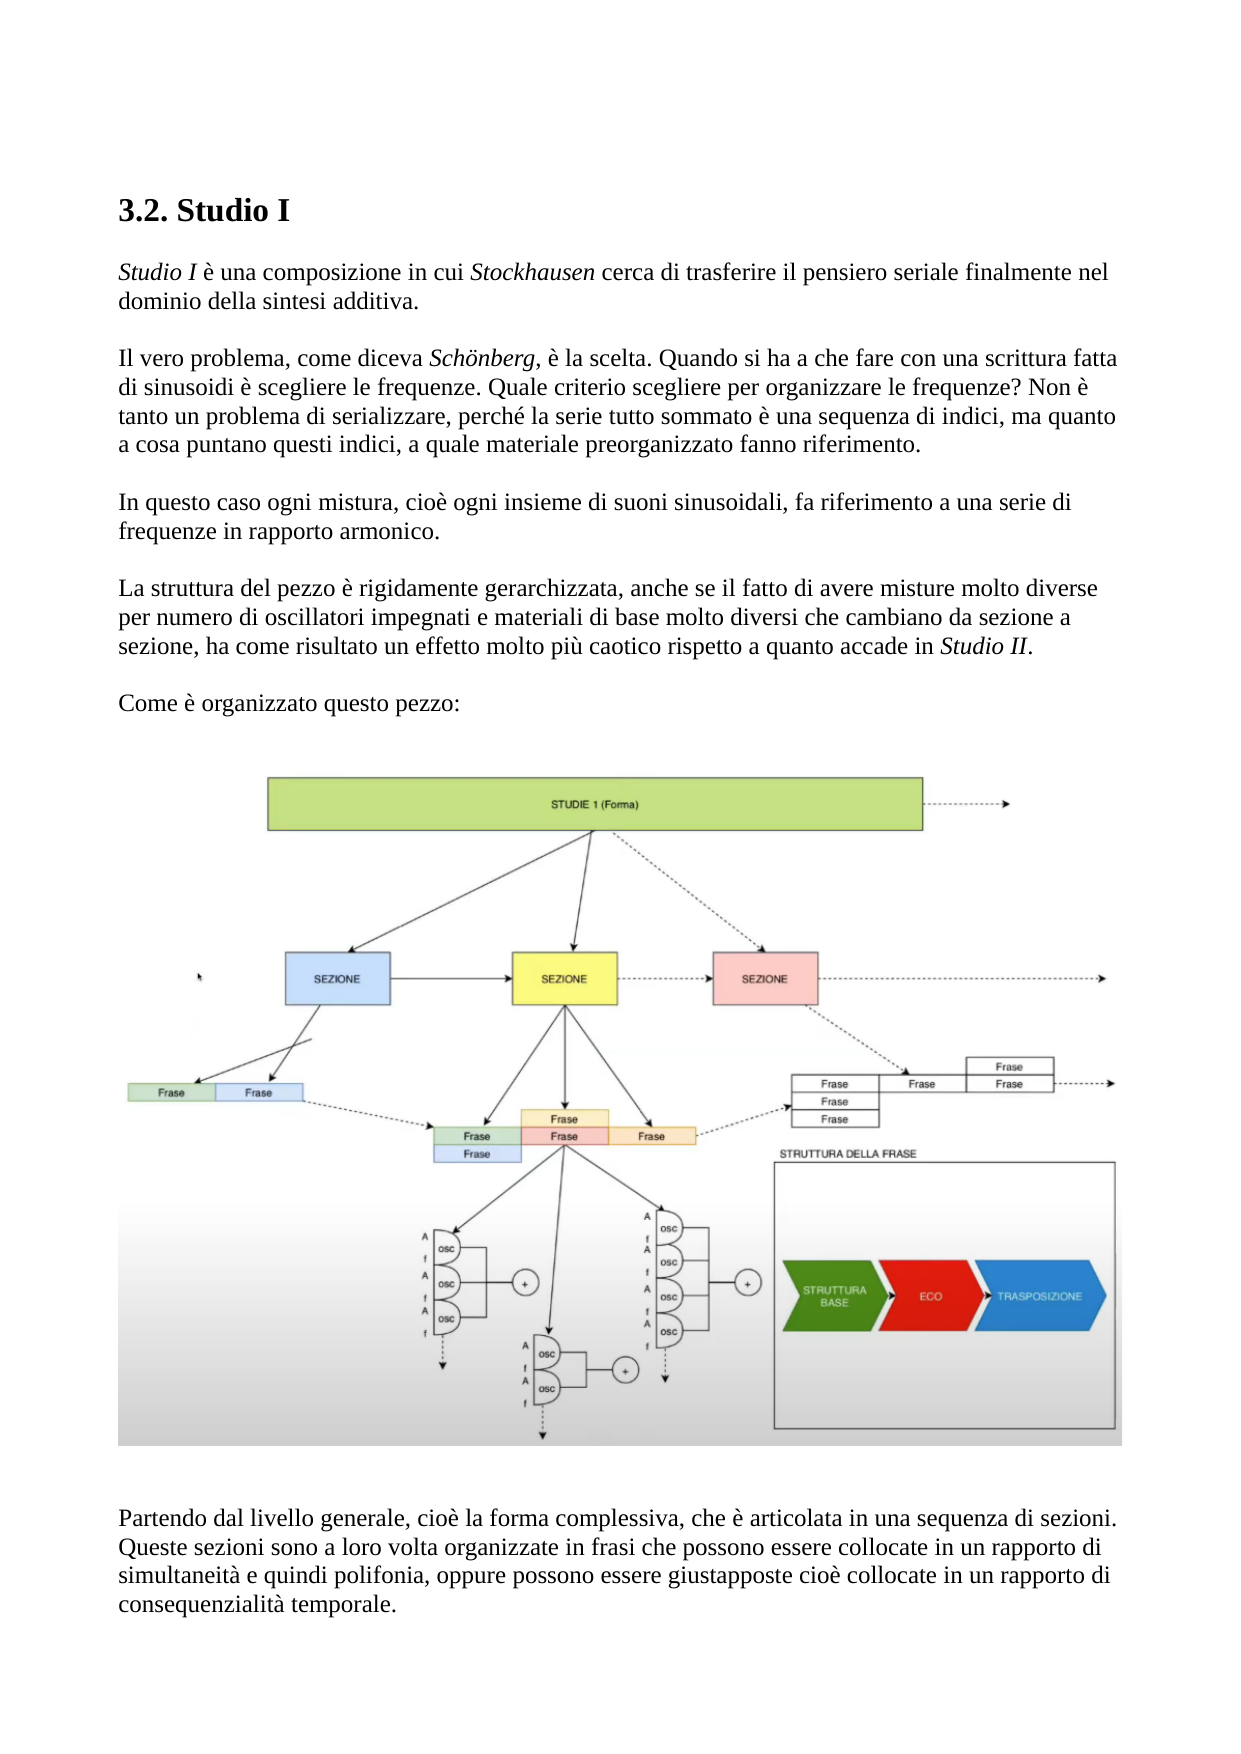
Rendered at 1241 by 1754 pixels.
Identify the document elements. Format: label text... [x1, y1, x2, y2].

text 3.2. Studio I [118, 190, 1122, 228]
text Studio I è una composizione in cui Stockhausen cerca di trasferire il pensiero seriale finalmente nel dominio della sintesi additiva. Il vero problema, come diceva Schönberg, è la scelta. Quando si ha a che fare con una scrittura fatta di sinusoidi è scegliere le frequenze. Quale criterio scegliere per organizzare le frequenze? Non è tanto un problema di serializzare, perché la serie tutto sommato è una sequenza di indici, ma quanto a cosa puntano questi indici, a quale materiale preorganizzato fanno riferimento. In questo caso ogni mistura, cioè ogni insieme di suoni sinusoidali, fa riferimento a una serie di frequenze in rapporto armonico. La struttura del pezzo è rigidamente gerarchizzata, anche se il fatto di avere misture molto diverse per numero di oscillatori impegnati e materiali di base molto diversi che cambiano da sezione a sezione, ha come risultato un effetto molto più caotico rispetto a quanto accade in Studio II. Come è organizzato questo pezzo: [118, 257, 1122, 717]
picture [118, 745, 1123, 1446]
text Partendo dal livello generale, cioè la forma complessiva, che è articolata in una sequenza di sezioni. Queste sezioni sono a loro volta organizzate in frasi che possono essere collocate in un rapporto di simultaneità e quindi polifonia, oppure possono essere giustapposte cioè collocate in un rapporto di consequenzialità temporale. [118, 1446, 1122, 1618]
